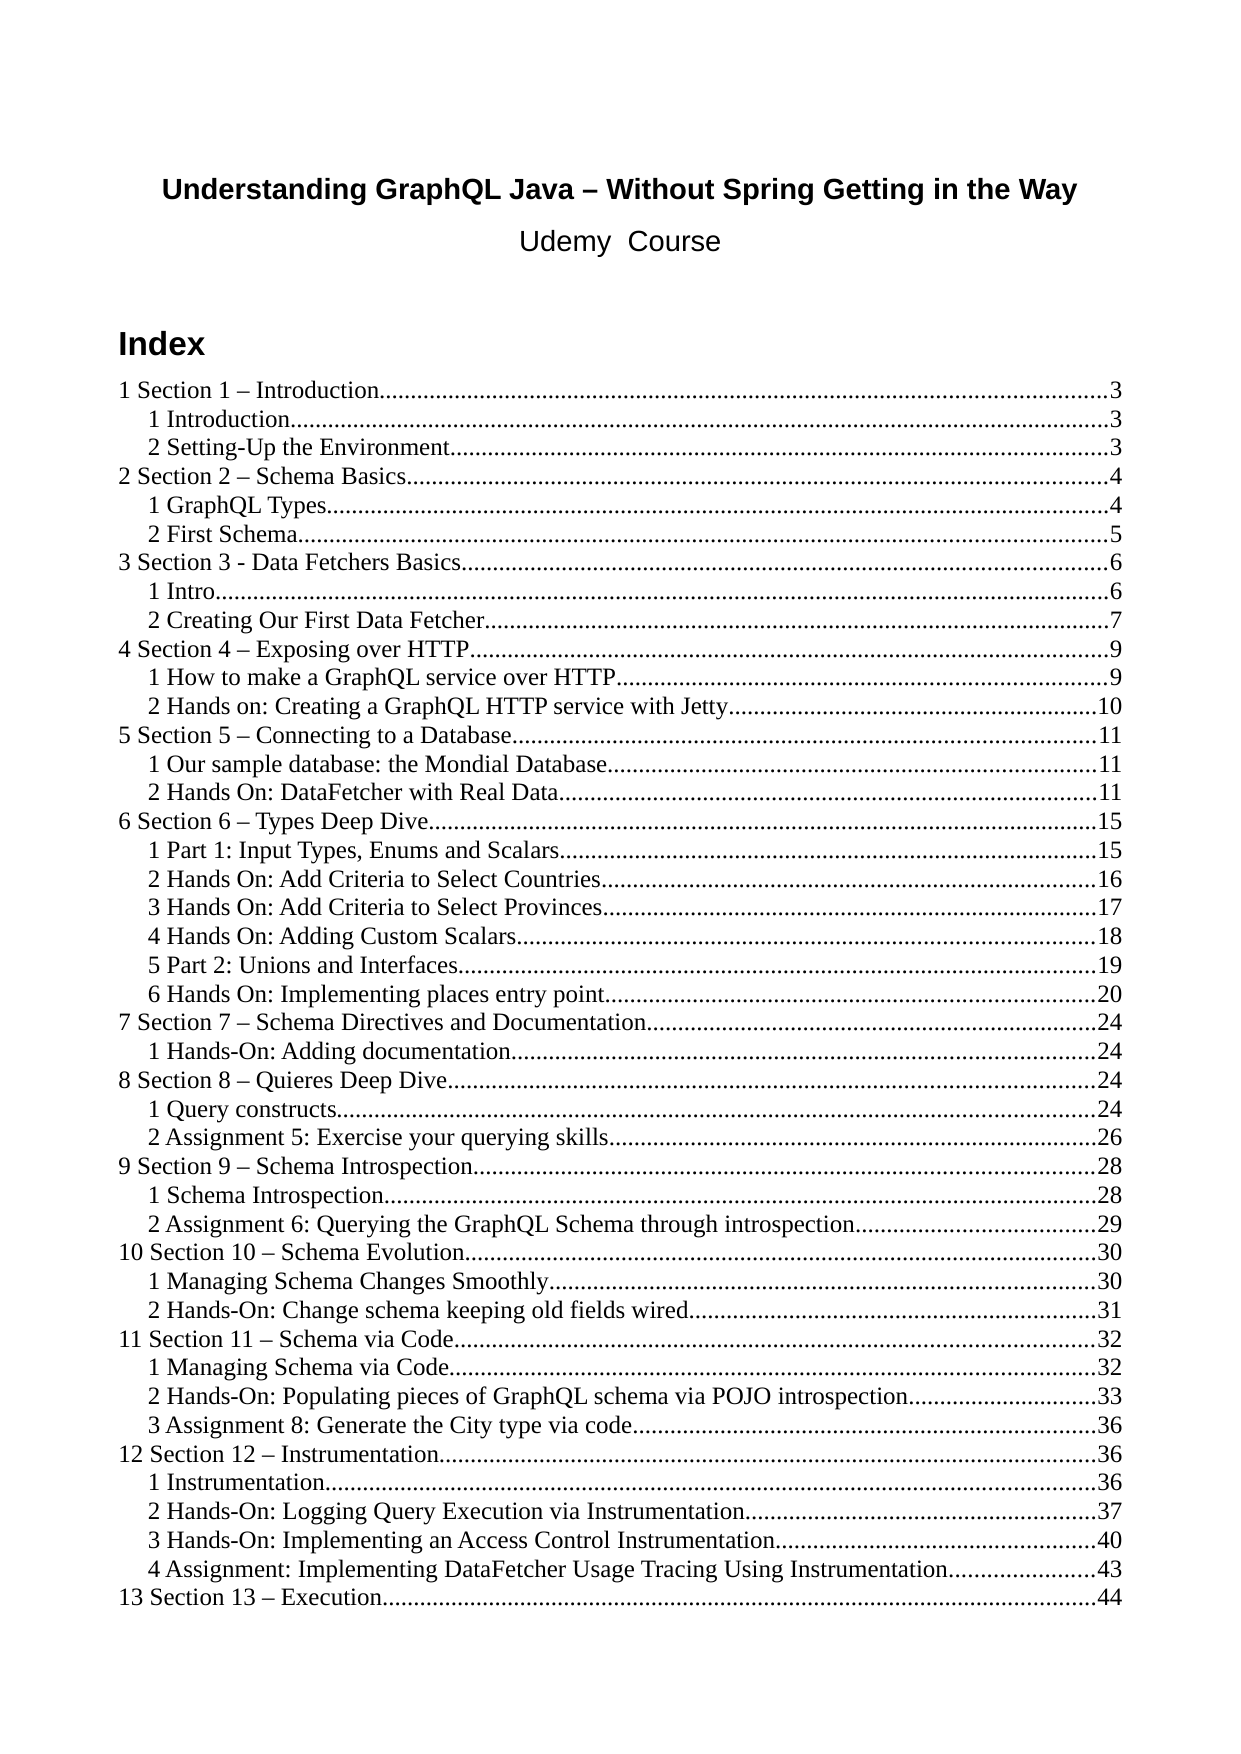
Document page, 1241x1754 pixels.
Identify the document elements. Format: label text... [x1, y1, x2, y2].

text 6 Hands On: Implementing places entry point 20 [148, 979, 1122, 1007]
text 4 Hands On: Adding Custom Scalars 18 [148, 921, 1122, 950]
text 5 Section 5 – Connecting to a Database 11 [118, 720, 1122, 749]
text 8 Section 8 – Quieres Deep Dive 24 [118, 1065, 1122, 1094]
text 2 Section 2 – Schema Basics 4 [118, 461, 1122, 490]
text 1 Section 1 – Introduction 3 [118, 375, 1122, 404]
text 1 Instrumentation 36 [148, 1467, 1122, 1496]
text 1 Query constructs 24 [148, 1094, 1122, 1122]
text 2 Creating Our First Data Fetcher 7 [148, 605, 1122, 634]
text 3 Hands-On: Implementing an Access Control Instrumentation 40 [148, 1525, 1122, 1554]
text 12 Section 12 – Instrumentation 36 [118, 1439, 1122, 1467]
text 5 Part 2: Unions and Interfaces 19 [148, 950, 1122, 979]
text 13 Section 13 – Execution 44 [118, 1582, 1122, 1611]
text 2 Hands On: Add Criteria to Select Countries 16 [148, 864, 1122, 892]
text 2 Assignment 5: Exercise your querying skills 26 [148, 1122, 1122, 1151]
text 4 Assignment: Implementing DataFetcher Usage Tracing Using Instrumentation 43 [148, 1554, 1122, 1582]
text 11 Section 11 – Schema via Code 32 [118, 1324, 1122, 1352]
text 2 Hands On: DataFetcher with Real Data 11 [148, 777, 1122, 806]
text 3 Section 3 - Data Fetchers Basics 6 [118, 547, 1122, 576]
text 2 Setting-Up the Environment 3 [148, 432, 1122, 461]
text 4 Section 4 – Exposing over HTTP 9 [118, 634, 1122, 662]
subtitle Index [118, 324, 1122, 362]
title Understanding GraphQL Java – Without Spring Getting in the Way [118, 172, 1122, 205]
subtitle Udemy Course [118, 224, 1122, 258]
text 1 Introduction 3 [148, 404, 1122, 432]
text 1 GraphQL Types 4 [148, 490, 1122, 519]
text 2 Hands on: Creating a GraphQL HTTP service with Jetty 10 [148, 691, 1122, 720]
text 1 How to make a GraphQL service over HTTP 9 [148, 662, 1122, 691]
text 1 Schema Introspection 28 [148, 1180, 1122, 1209]
text 1 Our sample database: the Mondial Database 11 [148, 749, 1122, 777]
text 6 Section 6 – Types Deep Dive 15 [118, 806, 1122, 835]
text 2 Hands-On: Logging Query Execution via Instrumentation 37 [148, 1496, 1122, 1525]
text 2 Assignment 6: Querying the GraphQL Schema through introspection 29 [148, 1209, 1122, 1237]
text 3 Assignment 8: Generate the City type via code 36 [148, 1410, 1122, 1439]
text 2 First Schema 5 [148, 519, 1122, 547]
text 9 Section 9 – Schema Introspection 28 [118, 1151, 1122, 1180]
text 1 Managing Schema via Code 32 [148, 1352, 1122, 1381]
text 7 Section 7 – Schema Directives and Documentation 24 [118, 1007, 1122, 1036]
text 1 Intro 6 [148, 576, 1122, 605]
text 2 Hands-On: Populating pieces of GraphQL schema via POJO introspection 33 [148, 1381, 1122, 1410]
text 10 Section 10 – Schema Evolution 30 [118, 1237, 1122, 1266]
text 1 Part 1: Input Types, Enums and Scalars 15 [148, 835, 1122, 864]
text 1 Managing Schema Changes Smoothly 30 [148, 1266, 1122, 1295]
text 2 Hands-On: Change schema keeping old fields wired 31 [148, 1295, 1122, 1324]
text 3 Hands On: Add Criteria to Select Provinces 17 [148, 892, 1122, 921]
text 1 Hands-On: Adding documentation 24 [148, 1036, 1122, 1065]
